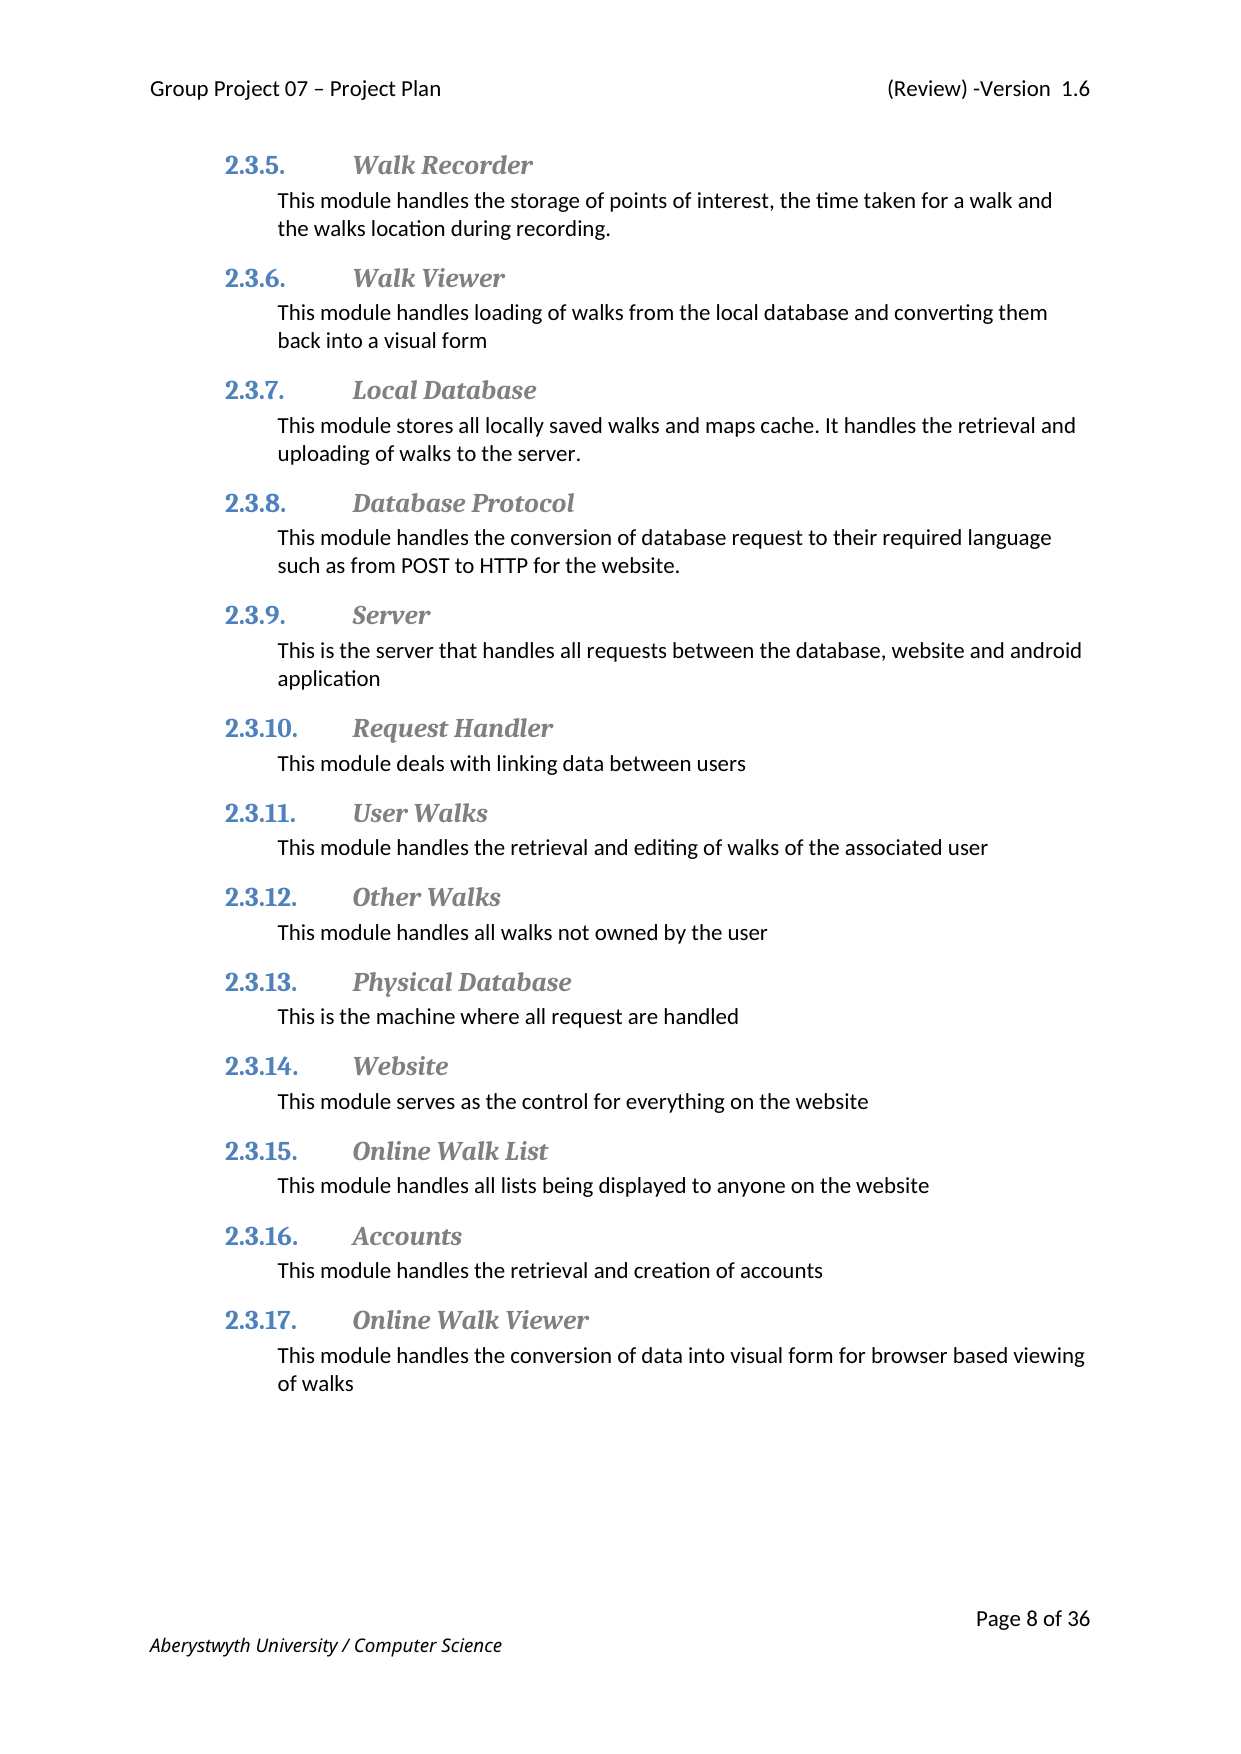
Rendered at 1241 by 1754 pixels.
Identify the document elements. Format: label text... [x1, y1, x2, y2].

subtitle User Walks [225, 798, 1090, 829]
subtitle Online Walk List [225, 1136, 1090, 1167]
subtitle Accounts [225, 1221, 1090, 1252]
subtitle Physical Database [225, 967, 1090, 998]
text This module handles the retrieval and creation of accounts [277, 1256, 1090, 1284]
subtitle Online Walk Viewer [225, 1305, 1090, 1336]
text This module handles the conversion of database request to their required language such as from POST to HTTP for the website. [277, 523, 1090, 579]
text This module handles all walks not owned by the user [277, 918, 1090, 946]
text This module handles loading of walks from the local database and converting them back into a visual form [277, 298, 1090, 354]
text This module handles the storage of points of interest, the time taken for a walk and the walks location during recording. [277, 186, 1090, 242]
subtitle Request Handler [225, 713, 1090, 744]
subtitle Website [225, 1051, 1090, 1082]
subtitle Server [225, 600, 1090, 632]
text This module deals with linking data between users [277, 749, 1090, 777]
text This module serves as the control for everything on the website [277, 1087, 1090, 1115]
subtitle Database Protocol [225, 488, 1090, 519]
text This module handles all lists being displayed to anyone on the website [277, 1172, 1090, 1200]
subtitle Walk Recorder [225, 150, 1090, 181]
subtitle Local Database [225, 375, 1090, 406]
text This is the server that handles all requests between the database, website and android application [277, 636, 1090, 692]
text This module stores all locally saved walks and maps cache. It handles the retrieval and uploading of walks to the server. [277, 411, 1090, 467]
text This is the machine where all request are handled [277, 1002, 1090, 1031]
subtitle Other Walks [225, 882, 1090, 913]
subtitle Walk Viewer [225, 263, 1090, 294]
text This module handles the retrieval and editing of walks of the associated user [277, 833, 1090, 861]
text This module handles the conversion of data into visual form for browser based viewing of walks [277, 1341, 1090, 1397]
